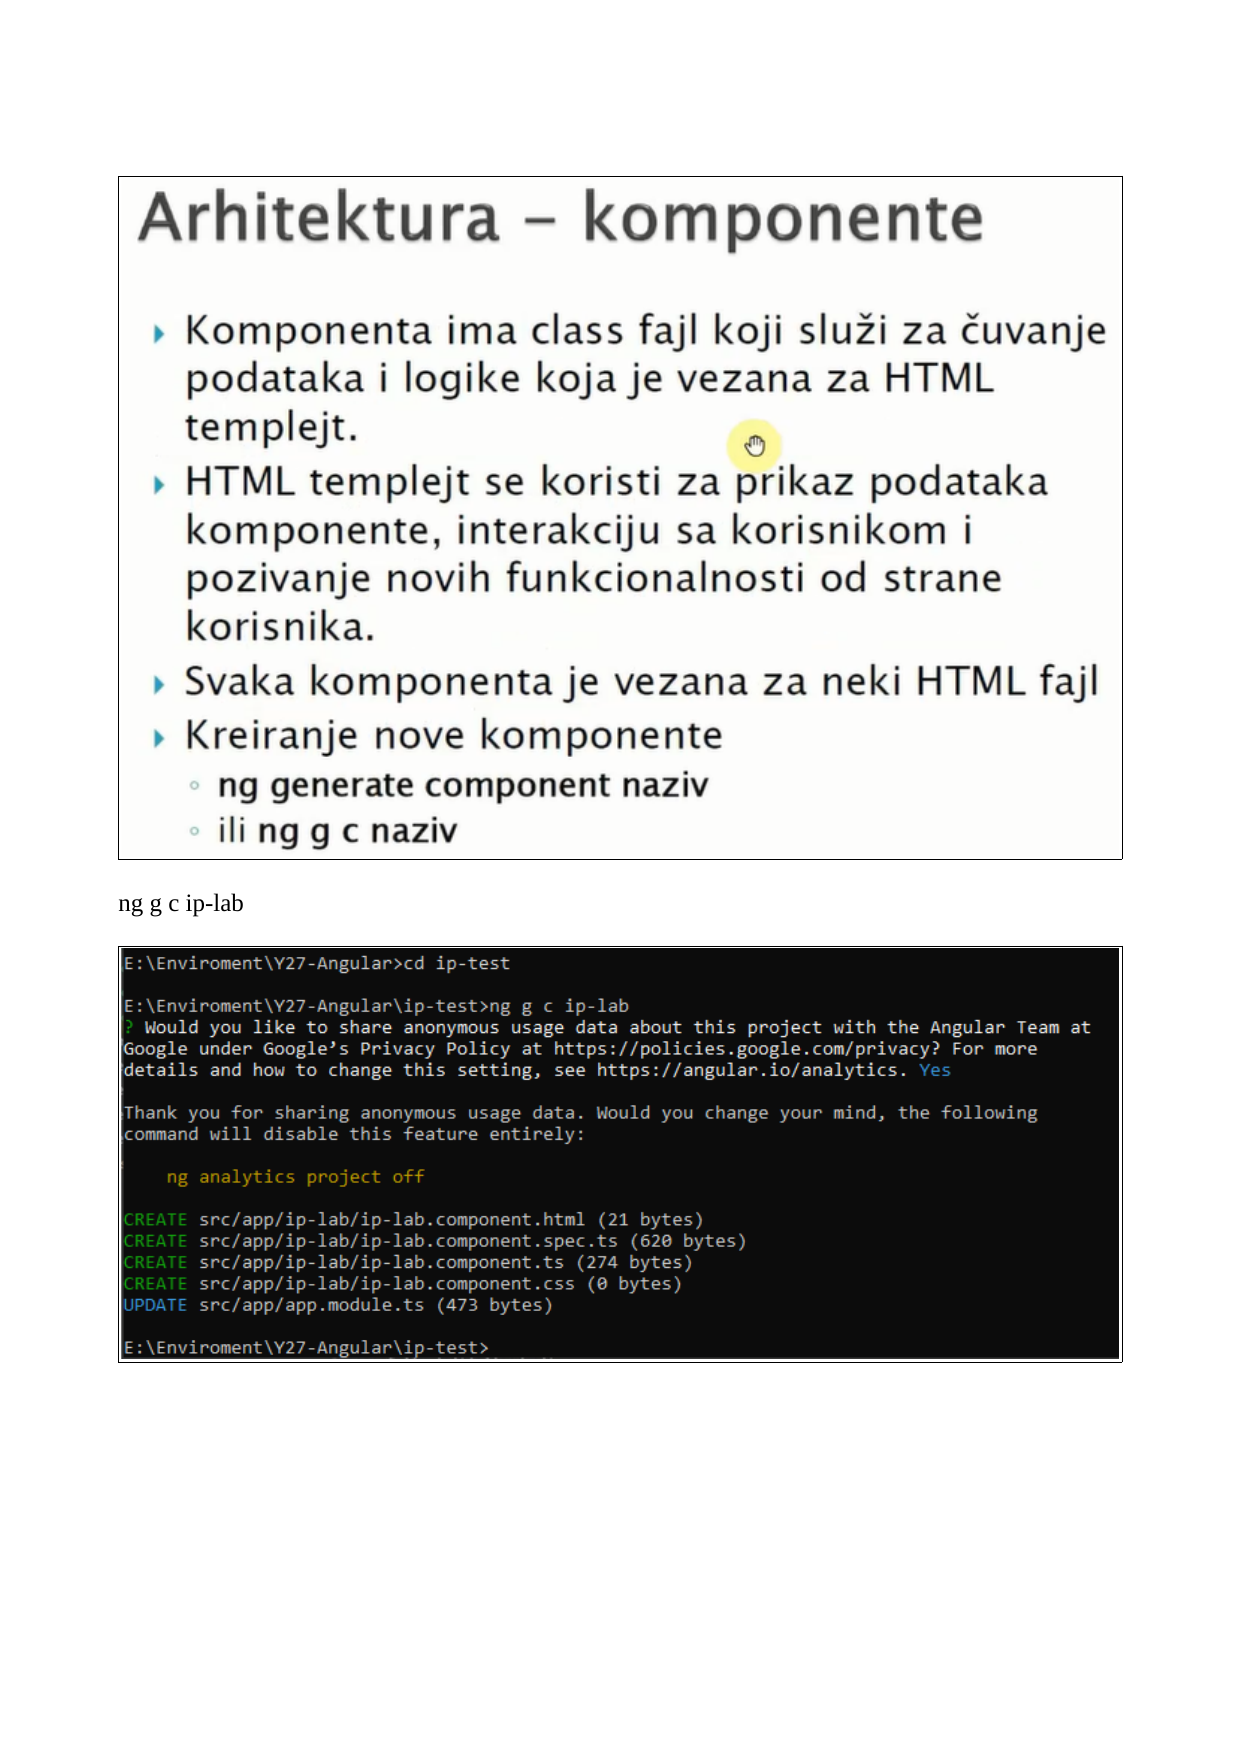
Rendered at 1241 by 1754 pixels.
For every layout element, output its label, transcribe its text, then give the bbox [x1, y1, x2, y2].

picture [121, 178, 1119, 857]
text ng g c ip-lab [118, 888, 1122, 917]
picture [121, 948, 1119, 1359]
